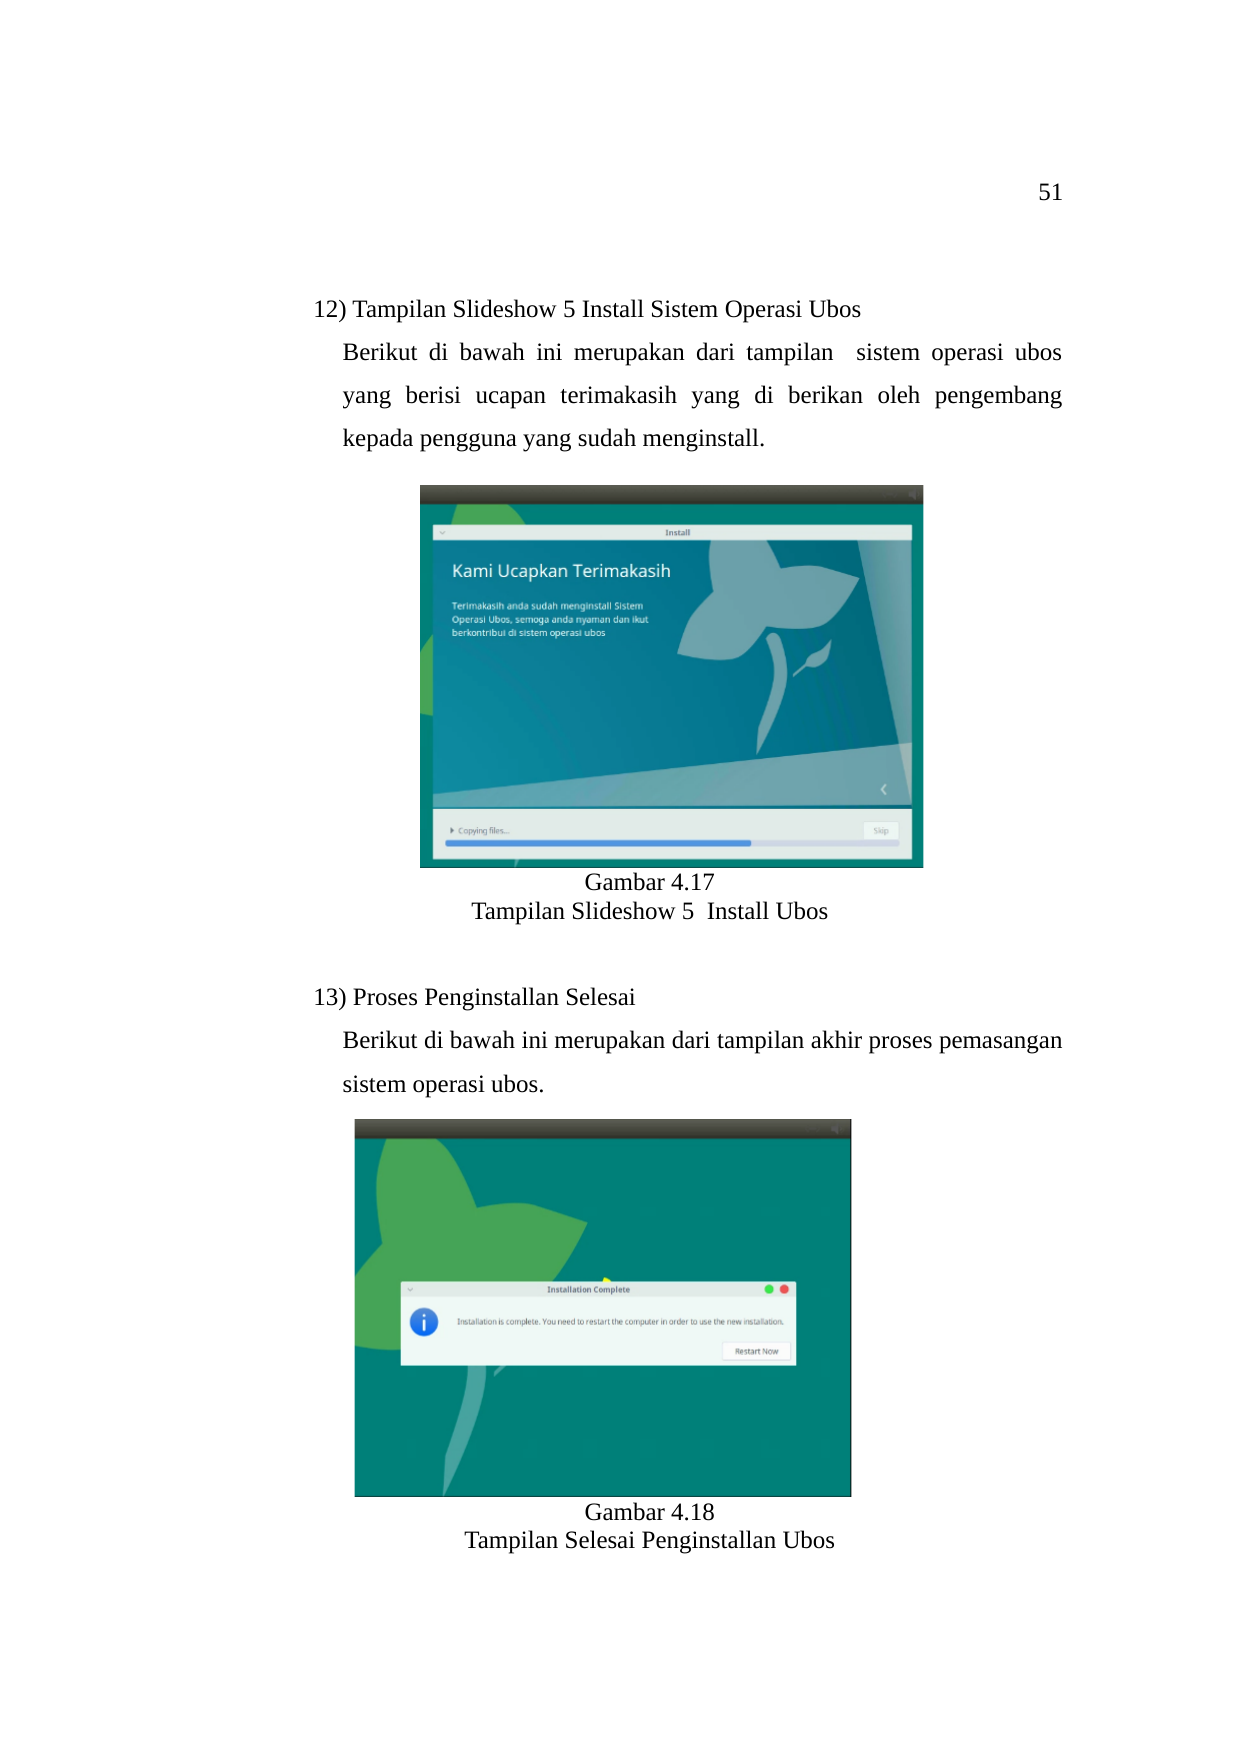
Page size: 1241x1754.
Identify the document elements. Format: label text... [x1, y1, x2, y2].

picture [420, 485, 924, 868]
text 12) Tampilan Slideshow 5 Install Sistem Operasi Ubos [313, 294, 1063, 322]
text 13) Proses Penginstallan Selesai [313, 982, 1063, 1011]
text Tampilan Selesai Penginstallan Ubos [236, 1526, 1063, 1554]
text Berikut di bawah ini merupakan dari tampilan sistem operasi ubos yang berisi ucapan terimakasih yang di berikan oleh pengembang kepada pengguna yang sudah menginstall. [342, 337, 1063, 452]
picture [354, 1119, 852, 1497]
text Gambar 4.18 [236, 1112, 1063, 1526]
text Berikut di bawah ini merupakan dari tampilan akhir proses pemasangan sistem operasi ubos. [342, 1026, 1063, 1097]
text Gambar 4.17 [236, 466, 1063, 896]
text Tampilan Slideshow 5 Install Ubos [236, 896, 1063, 925]
